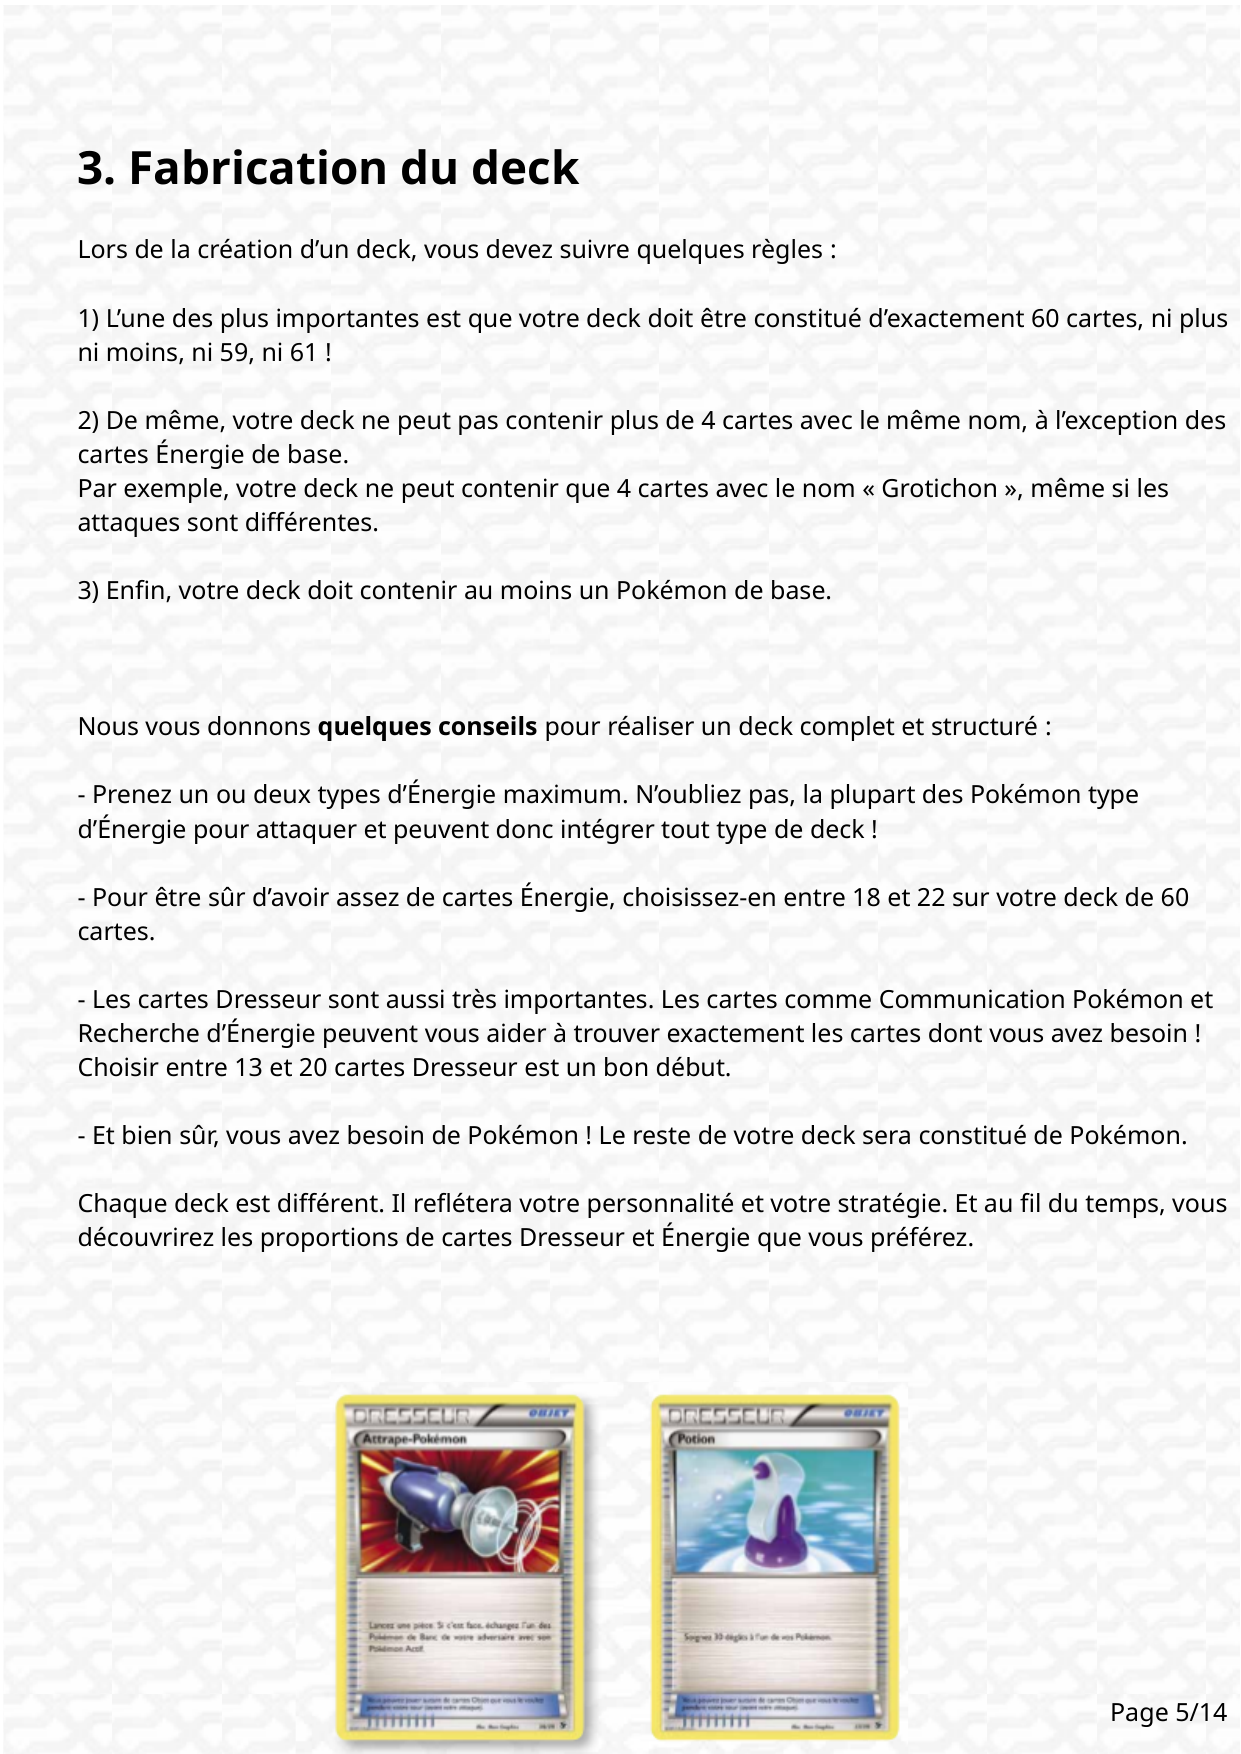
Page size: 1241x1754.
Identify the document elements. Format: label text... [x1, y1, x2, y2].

picture [3, 5, 1241, 1754]
text Par exemple, votre deck ne peut contenir que 4 cartes avec le nom « Grotichon », même si les attaques sont différentes. [77, 471, 1240, 539]
text Nous vous donnons quelques conseils pour réaliser un deck complet et structuré : [77, 709, 1240, 743]
text - Prenez un ou deux types d’Énergie maximum. N’oubliez pas, la plupart des Pokémon type d’Énergie pour attaquer et peuvent donc intégrer tout type de deck ! [77, 777, 1240, 845]
text - Et bien sûr, vous avez besoin de Pokémon ! Le reste de votre deck sera constitué de Pokémon. [77, 1118, 1240, 1152]
text 2) De même, votre deck ne peut pas contenir plus de 4 cartes avec le même nom, à l’exception des cartes Énergie de base. [77, 402, 1240, 471]
text Chaque deck est différent. Il reflétera votre personnalité et votre stratégie. Et au fil du temps, vous découvrirez les proportions de cartes Dresseur et Énergie que vous préférez. [77, 1186, 1240, 1254]
text Lors de la création d’un deck, vous devez suivre quelques règles : [77, 232, 1240, 266]
text 1) L’une des plus importantes est que votre deck doit être constitué d’exactement 60 cartes, ni plus ni moins, ni 59, ni 61 ! [77, 300, 1240, 368]
text - Les cartes Dresseur sont aussi très importantes. Les cartes comme Communication Pokémon et Recherche d’Énergie peuvent vous aider à trouver exactement les cartes dont vous avez besoin ! Choisir entre 13 et 20 cartes Dresseur est un bon début. [77, 982, 1240, 1084]
text 3. Fabrication du deck [77, 136, 1240, 198]
text 3) Enfin, votre deck doit contenir au moins un Pokémon de base. [77, 573, 1240, 607]
text - Pour être sûr d’avoir assez de cartes Énergie, choisissez-en entre 18 et 22 sur votre deck de 60 cartes. [77, 879, 1240, 947]
